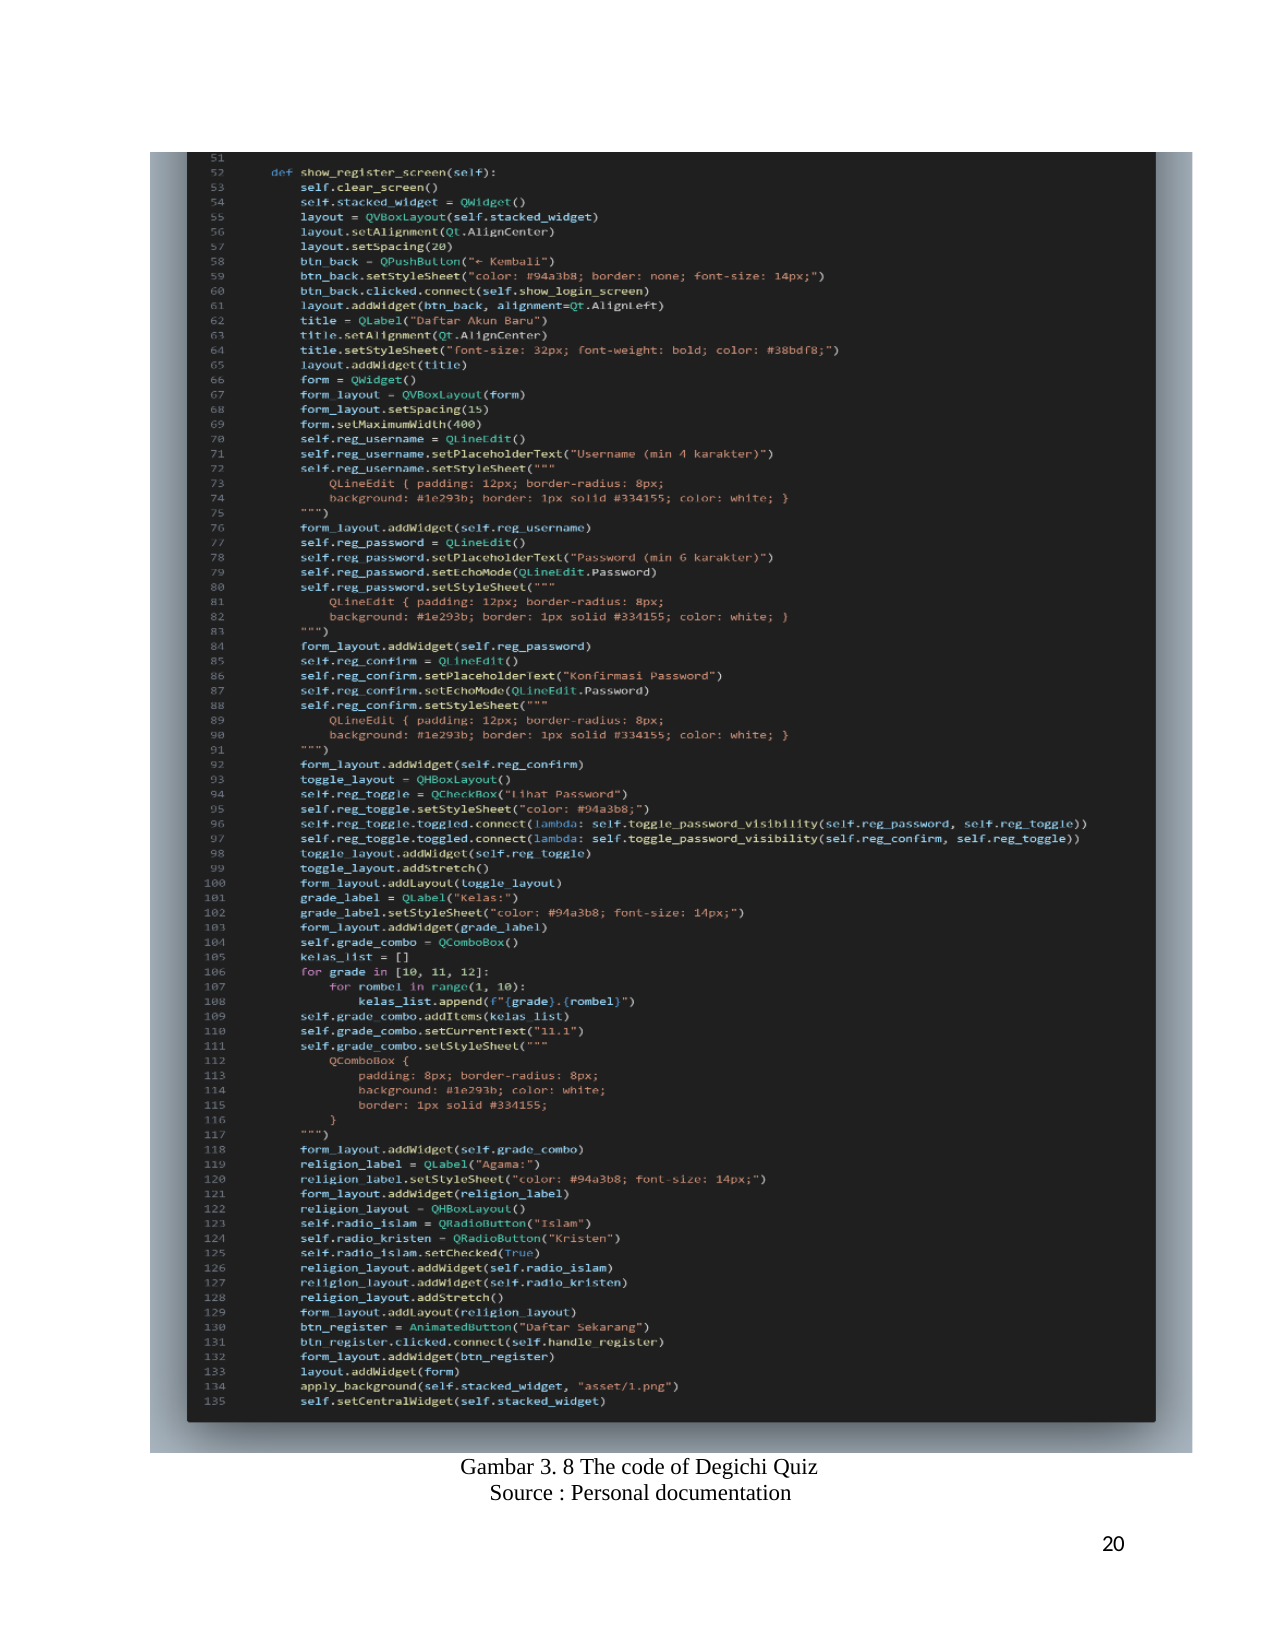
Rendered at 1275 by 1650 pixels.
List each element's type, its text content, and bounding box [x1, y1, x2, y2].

text Gambar 3. 8 The code of Degichi Quiz Source : Personal documentation [460, 1453, 922, 1506]
picture [150, 152, 1193, 1453]
